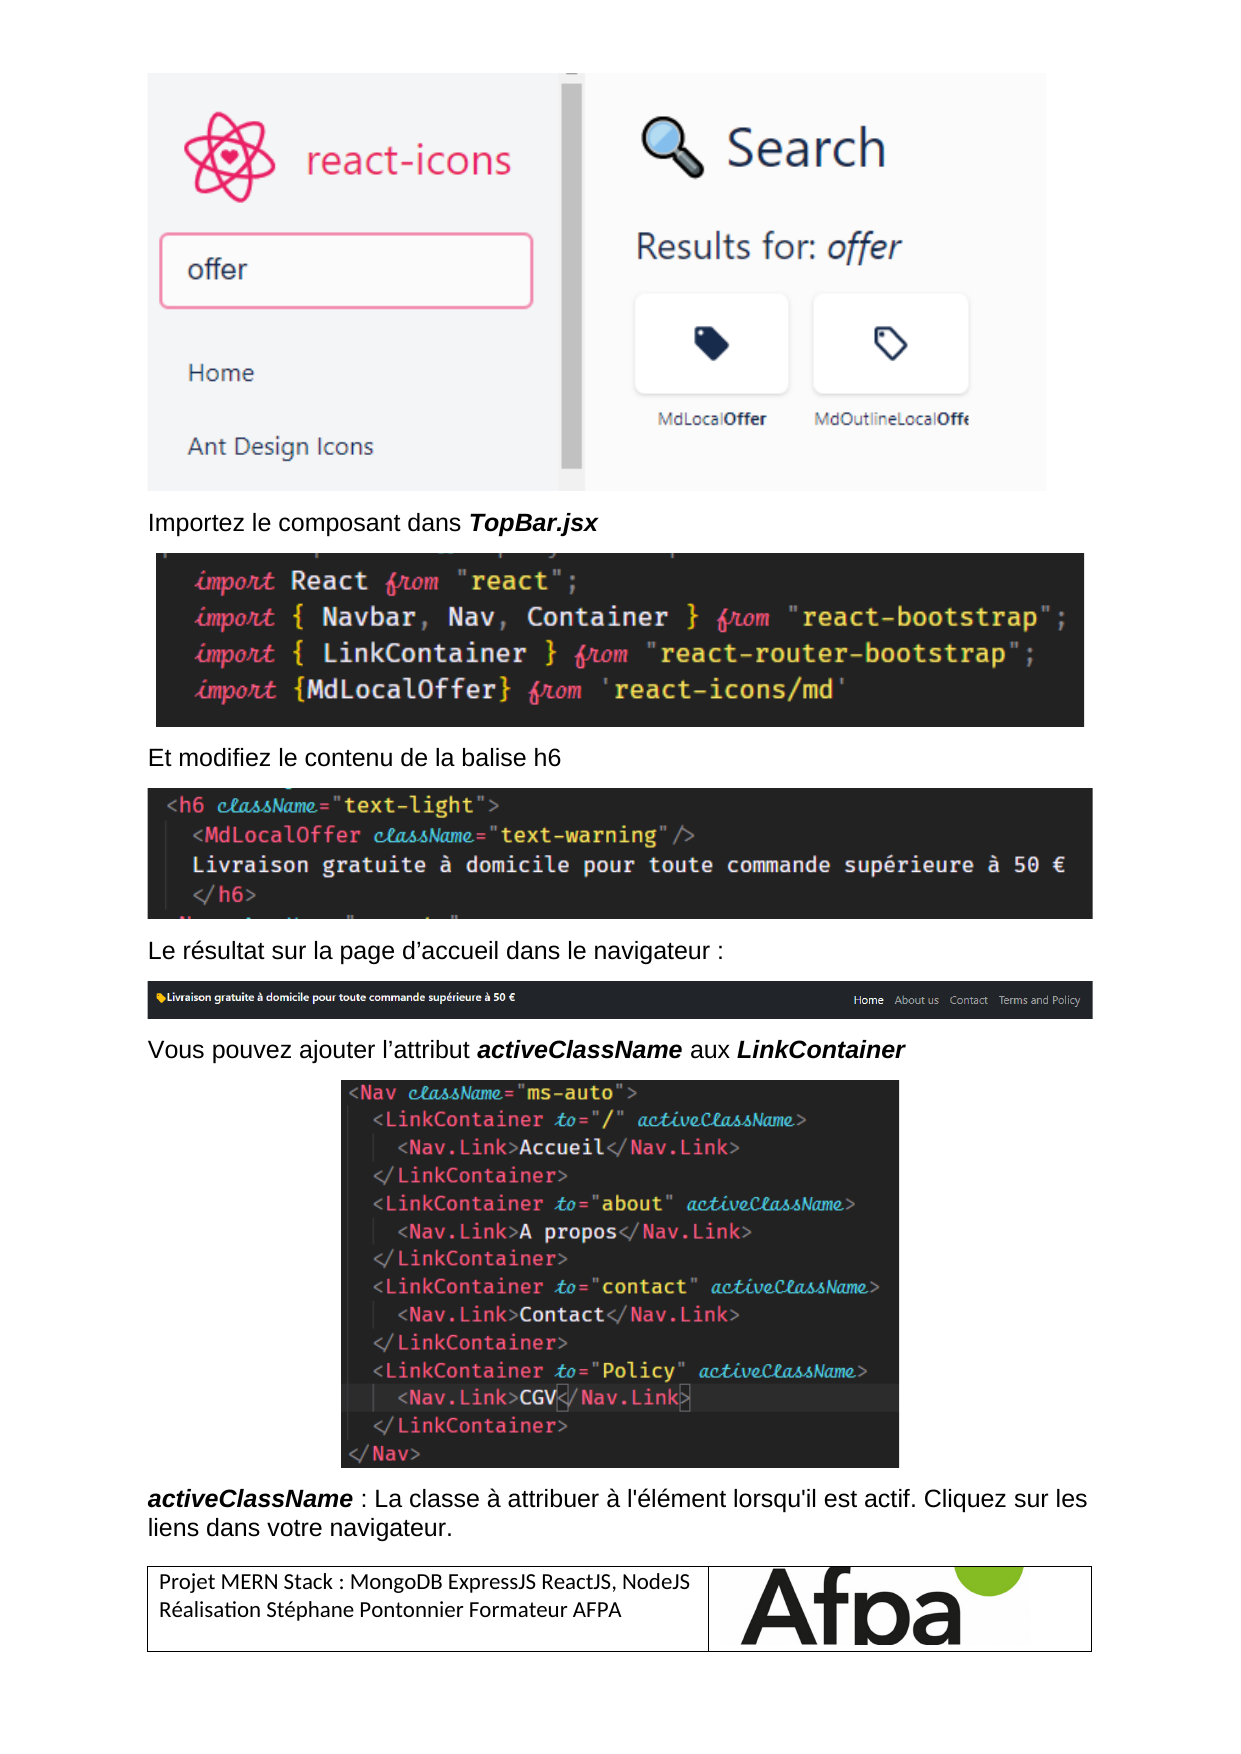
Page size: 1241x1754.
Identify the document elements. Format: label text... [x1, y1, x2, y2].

text Et modifiez le contenu de la balise h6 [148, 743, 1093, 772]
text Importez le composant dans TopBar.jsx [148, 508, 1093, 536]
text Vous pouvez ajouter l’attribut activeClassName aux LinkContainer [148, 1035, 1093, 1064]
text activeClassName : La classe à attribuer à l'élément lorsqu'il est actif. Cliquez sur les liens dans votre navigateur. [148, 1484, 1093, 1542]
text Le résultat sur la page d’accueil dans le navigateur : [148, 936, 1093, 964]
